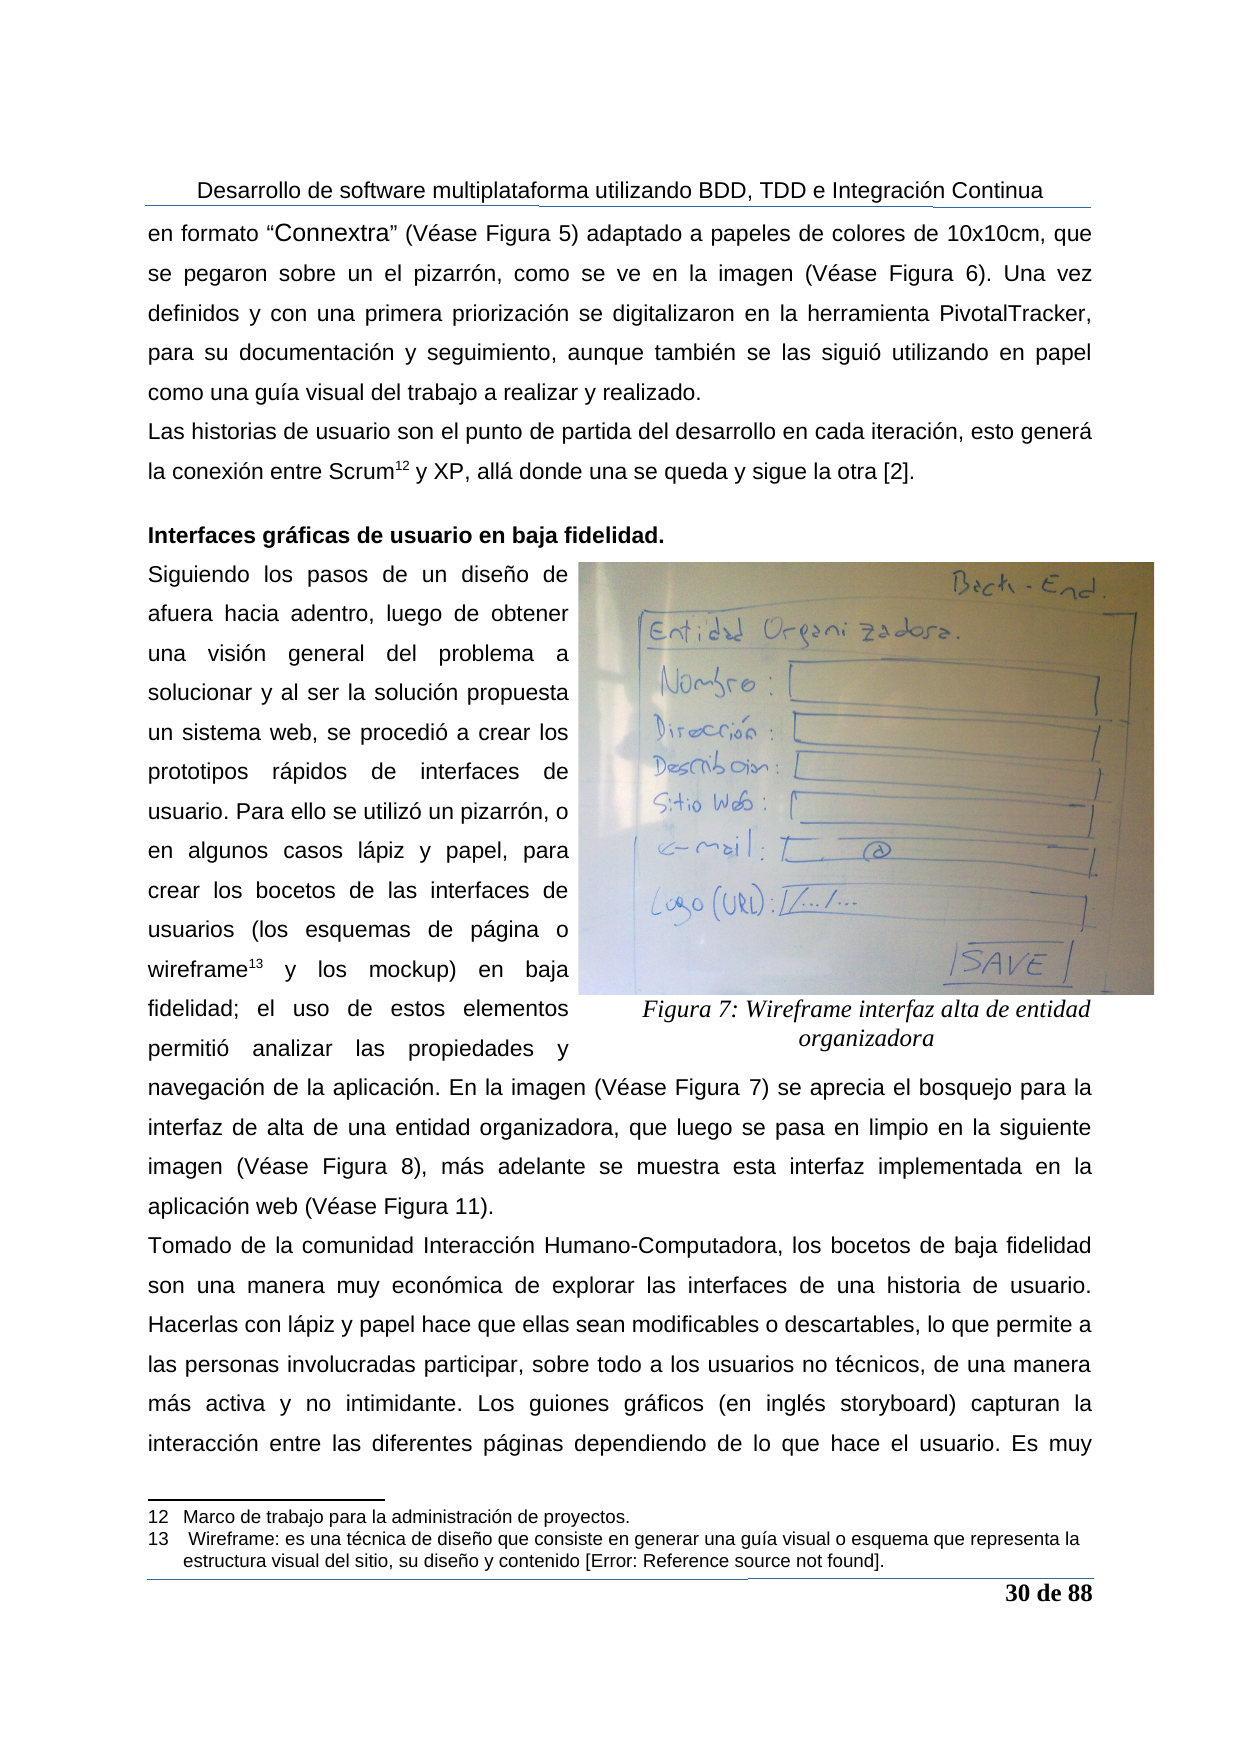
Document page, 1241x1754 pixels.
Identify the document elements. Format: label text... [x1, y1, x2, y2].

picture [578, 562, 1155, 995]
text Wireframe: es una técnica de diseño que consiste en generar una guía visual o esquema que representa la estructura visual del sitio, su diseño y contenido [Error: No se encuentra la fuente de referencia]. [148, 1528, 1093, 1571]
text Figura 7: Wireframe interfaz alta de entidad organizadora [575, 563, 1158, 1052]
text Tomado de la comunidad Interacción Humano-Computadora, los bocetos de baja fidelidad son una manera muy económica de explorar las interfaces de una historia de usuario. Hacerlas con lápiz y papel hace que ellas sean modificables o descartables, lo que permite a las personas involucradas participar, sobre todo a los usuarios no técnicos, de una manera más activa y no intimidante. Los guiones gráficos (en inglés storyboard) capturan la interacción entre las diferentes páginas dependiendo de lo que hace el usuario. Es muy [148, 1232, 1093, 1456]
subtitle Interfaces gráficas de usuario en baja fidelidad. [148, 522, 1093, 548]
text Marco de trabajo para la administración de proyectos. [148, 1506, 1093, 1528]
text Las historias de usuario son el punto de partida del desarrollo en cada iteración, esto generá la conexión entre Scrum y XP, allá donde una se queda y sigue la otra [2]. [148, 418, 1093, 484]
text en formato “Connextra” (Véase Figura 5) adaptado a papeles de colores de 10x10cm, que se pegaron sobre un el pizarrón, como se ve en la imagen (Véase Figura 6). Una vez definidos y con una primera priorización se digitalizaron en la herramienta PivotalTracker, para su documentación y seguimiento, aunque también se las siguió utilizando en papel como una guía visual del trabajo a realizar y realizado. [148, 218, 1093, 405]
text Siguiendo los pasos de un diseño de afuera hacia adentro, luego de obtener una visión general del problema a solucionar y al ser la solución propuesta un sistema web, se procedió a crear los prototipos rápidos de interfaces de usuario. Para ello se utilizó un pizarrón, o en algunos casos lápiz y papel, para crear los bocetos de las interfaces de usuarios (los esquemas de página o wireframe y los mockup) en baja fidelidad; el uso de estos elementos permitió analizar las propiedades y navegación de la aplicación. En la imagen (Véase Figura 7) se aprecia el bosquejo para la interfaz de alta de una entidad organizadora, que luego se pasa en limpio en la siguiente imagen (Véase Figura 8), más adelante se muestra esta interfaz implementada en la aplicación web (Véase Figura 11). [148, 550, 1158, 1219]
